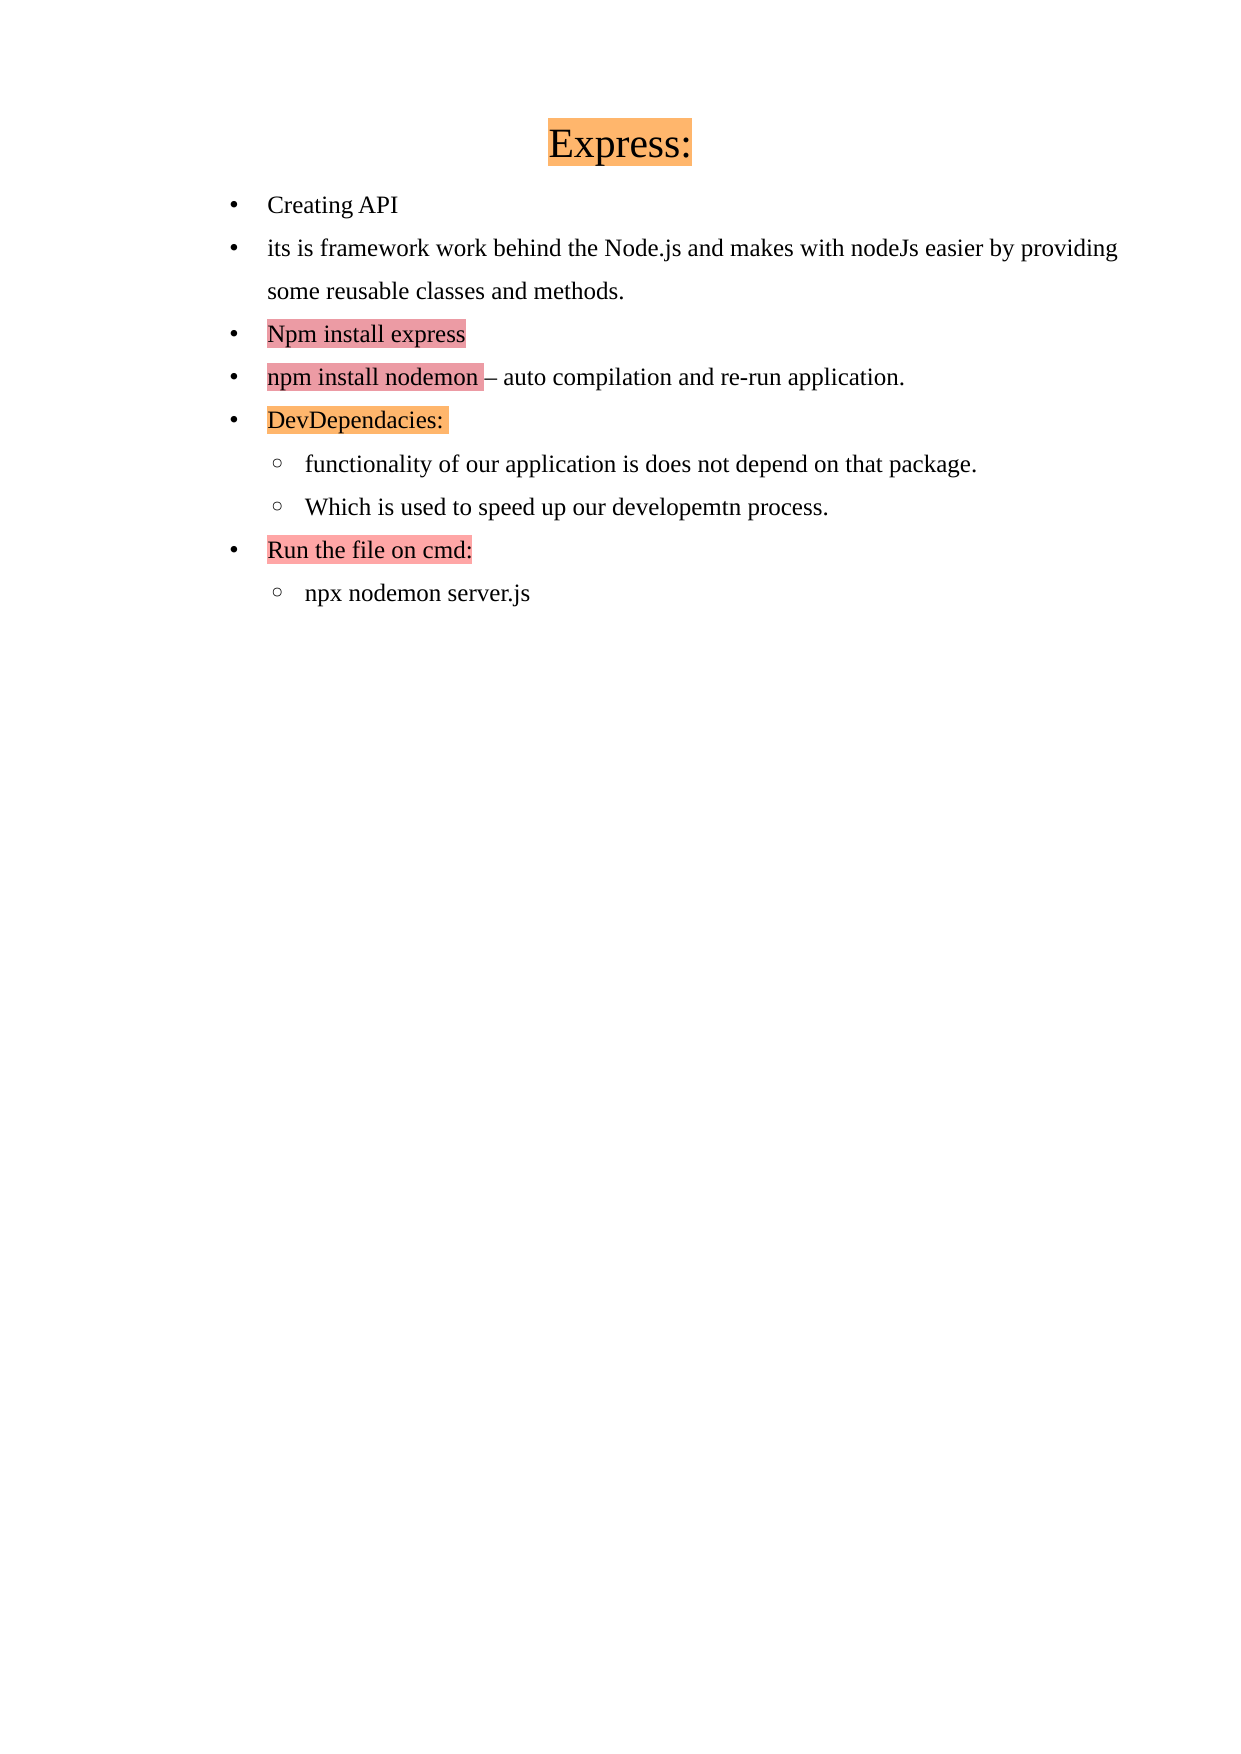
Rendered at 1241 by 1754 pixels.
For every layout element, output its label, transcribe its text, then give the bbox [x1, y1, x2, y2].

text Express: [118, 118, 1122, 166]
list functionality of our application is does not depend on that package. [267, 449, 1122, 477]
list Which is used to speed up our developemtn process. [267, 492, 1122, 521]
list Run the file on cmd: [229, 535, 1122, 564]
list npm install nodemon – auto compilation and re-run application. [229, 362, 1122, 391]
list Creating API [229, 190, 1122, 219]
list DevDependacies: [229, 406, 1122, 434]
list Npm install express [229, 319, 1122, 348]
list npx nodemon server.js [267, 578, 1122, 607]
list its is framework work behind the Node.js and makes with nodeJs easier by providing some reusable classes and methods. [229, 233, 1122, 305]
